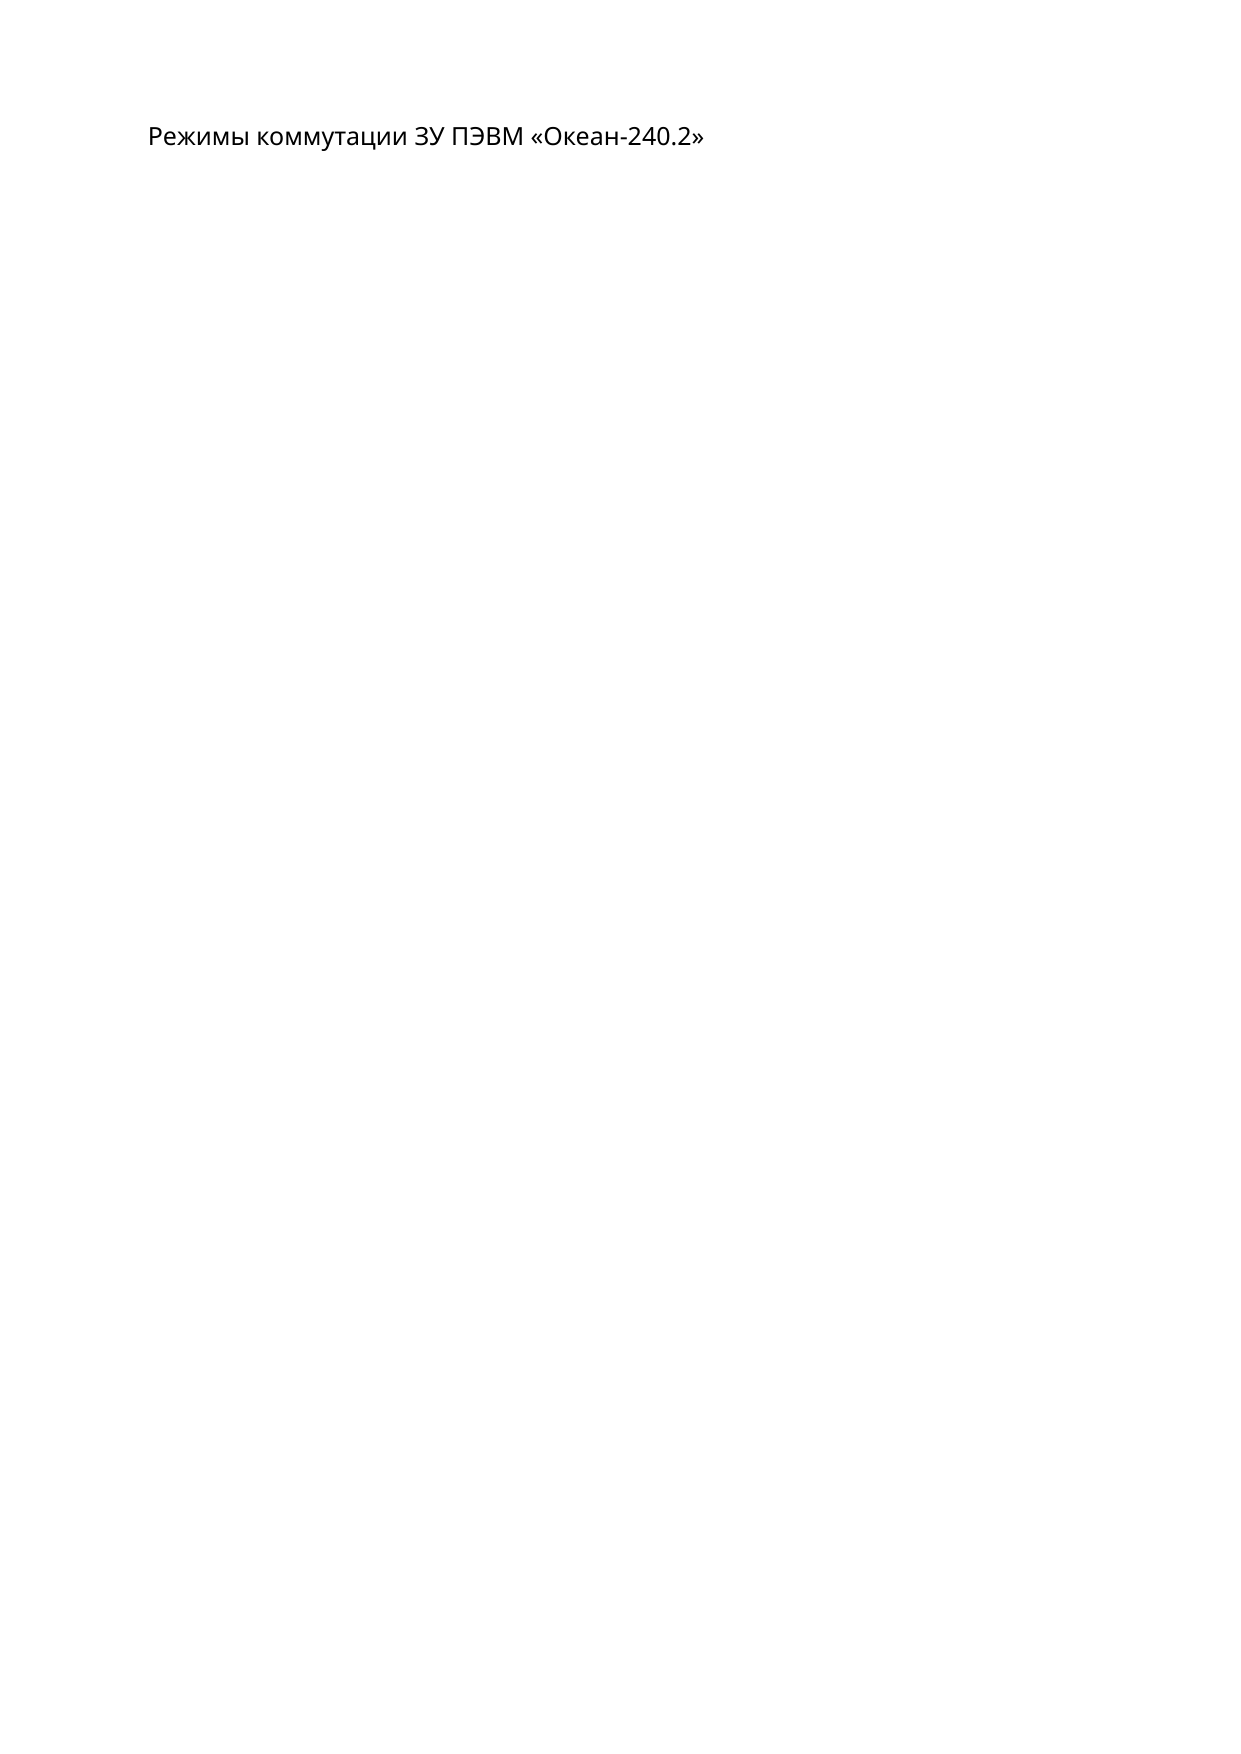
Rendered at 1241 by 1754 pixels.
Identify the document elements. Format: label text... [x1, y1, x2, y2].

text Режимы коммутации ЗУ ПЭВМ «Океан-240.2» [118, 118, 1122, 152]
